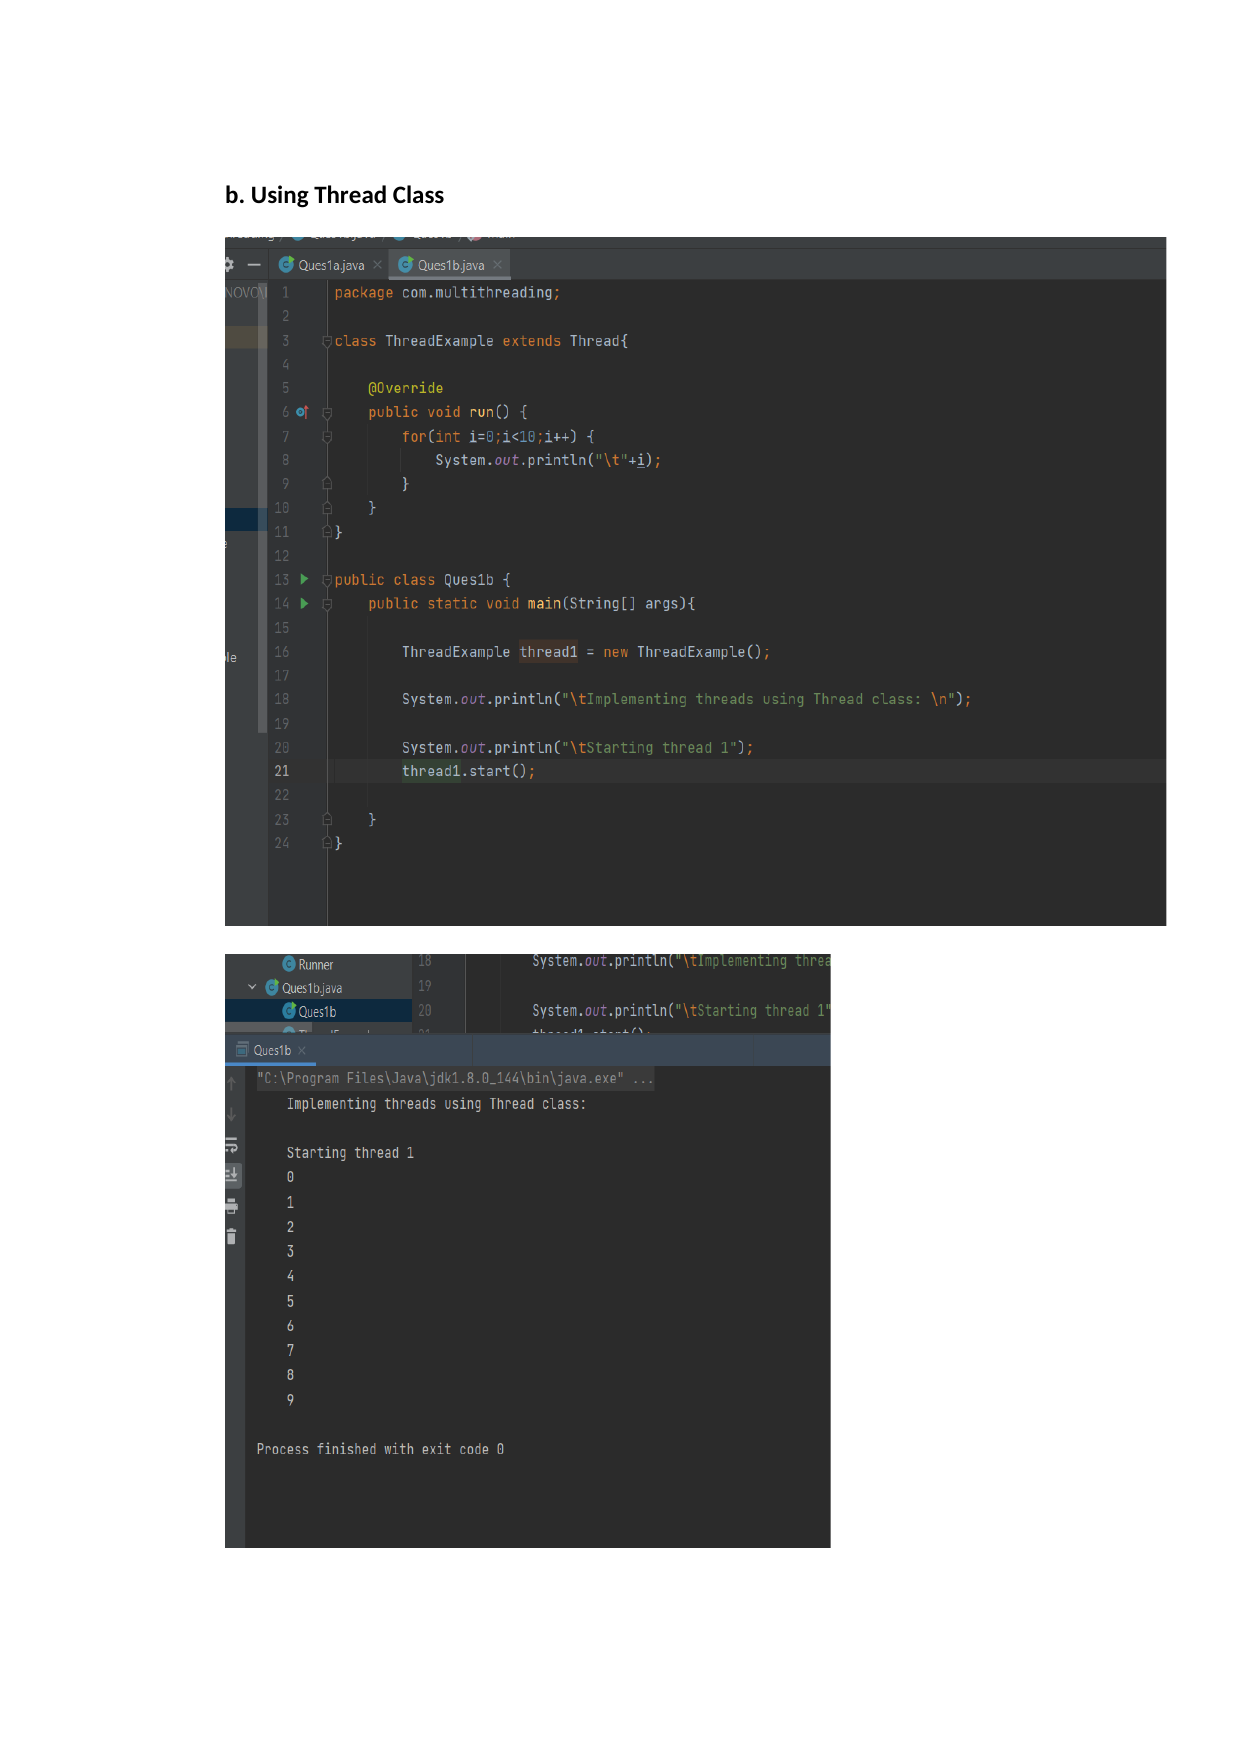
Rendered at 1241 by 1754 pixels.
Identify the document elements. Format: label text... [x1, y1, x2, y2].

list b. Using Thread Class [225, 179, 1090, 209]
